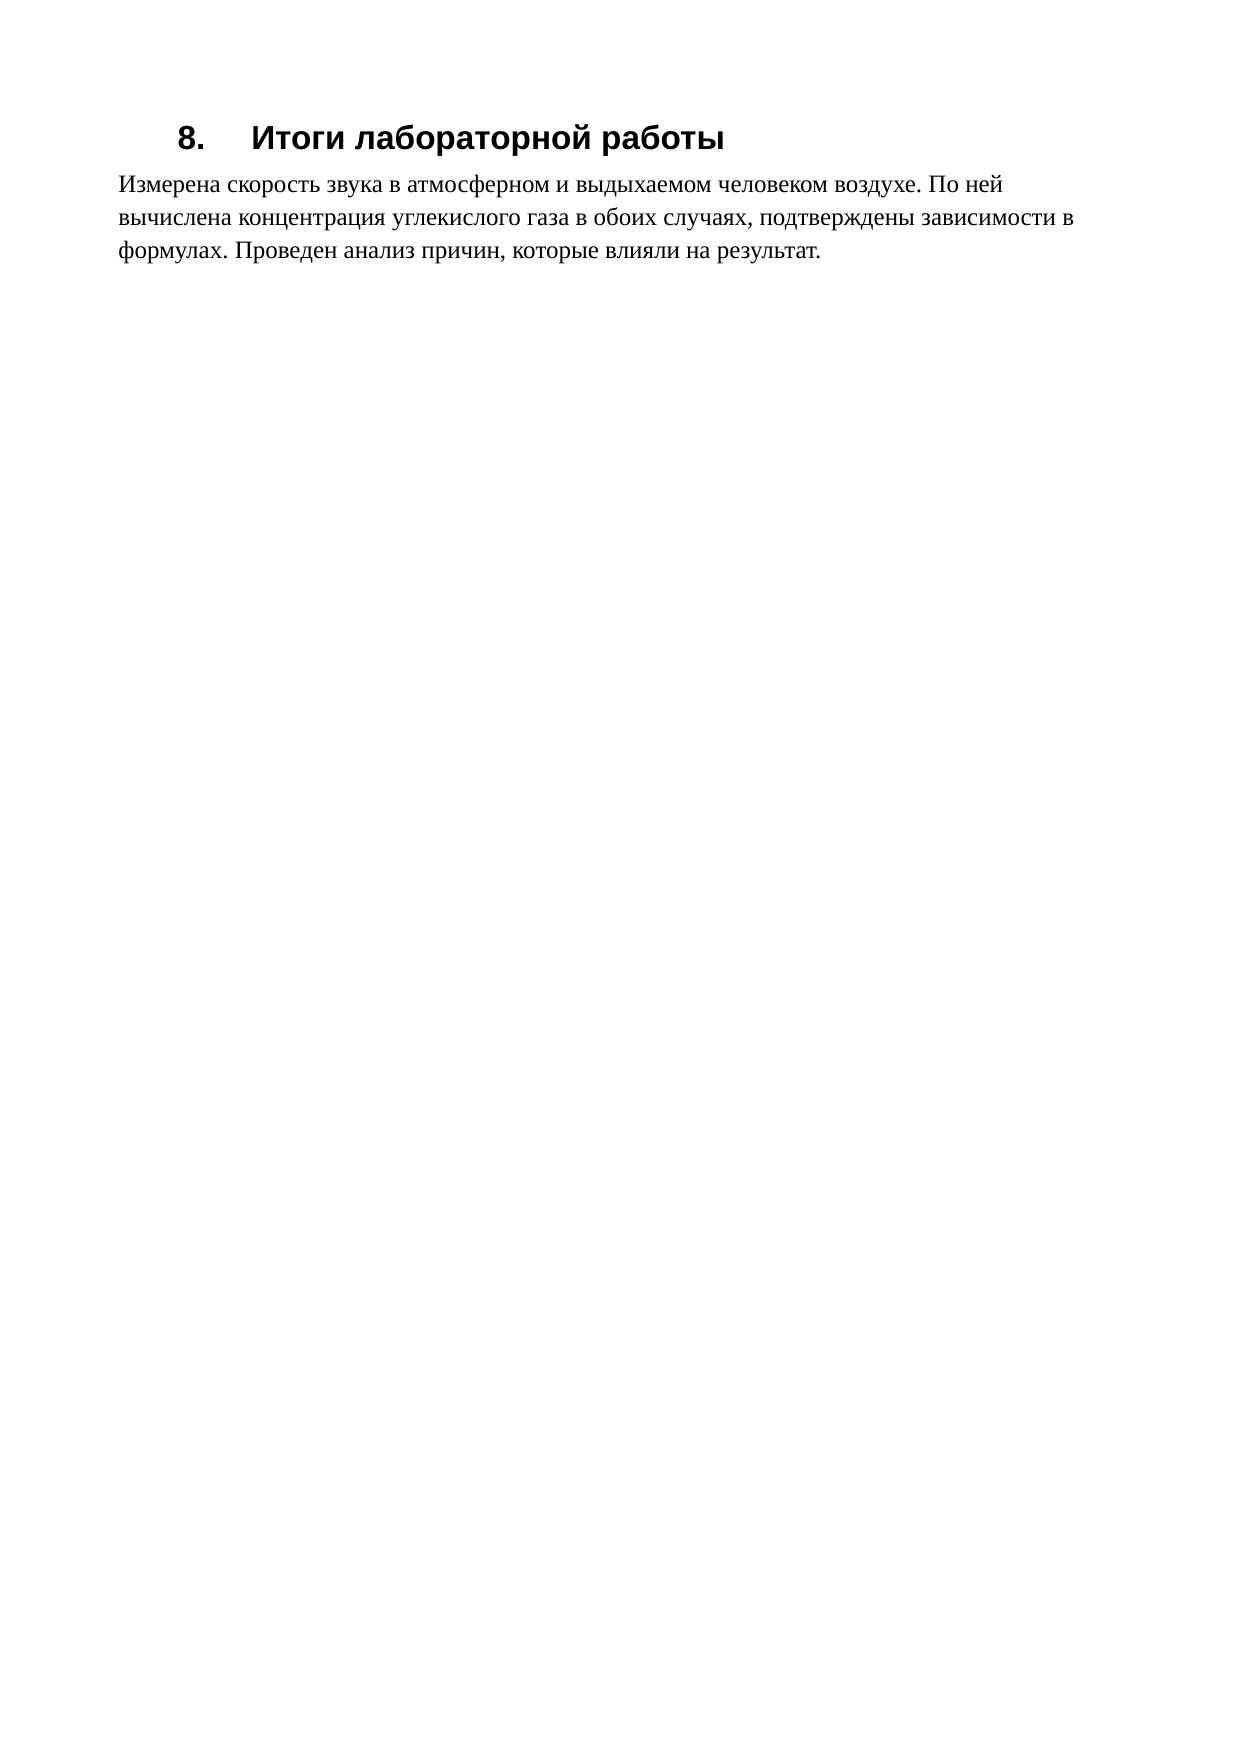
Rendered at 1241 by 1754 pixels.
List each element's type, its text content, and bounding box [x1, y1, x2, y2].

text Измерена скорость звука в атмосферном и выдыхаемом человеком воздухе. По ней вычислена концентрация углекислого газа в обоих случаях, подтверждены зависимости в формулах. Проведен анализ причин, которые влияли на результат. [118, 169, 1122, 264]
subtitle Итоги лабораторной работы [177, 118, 1093, 157]
